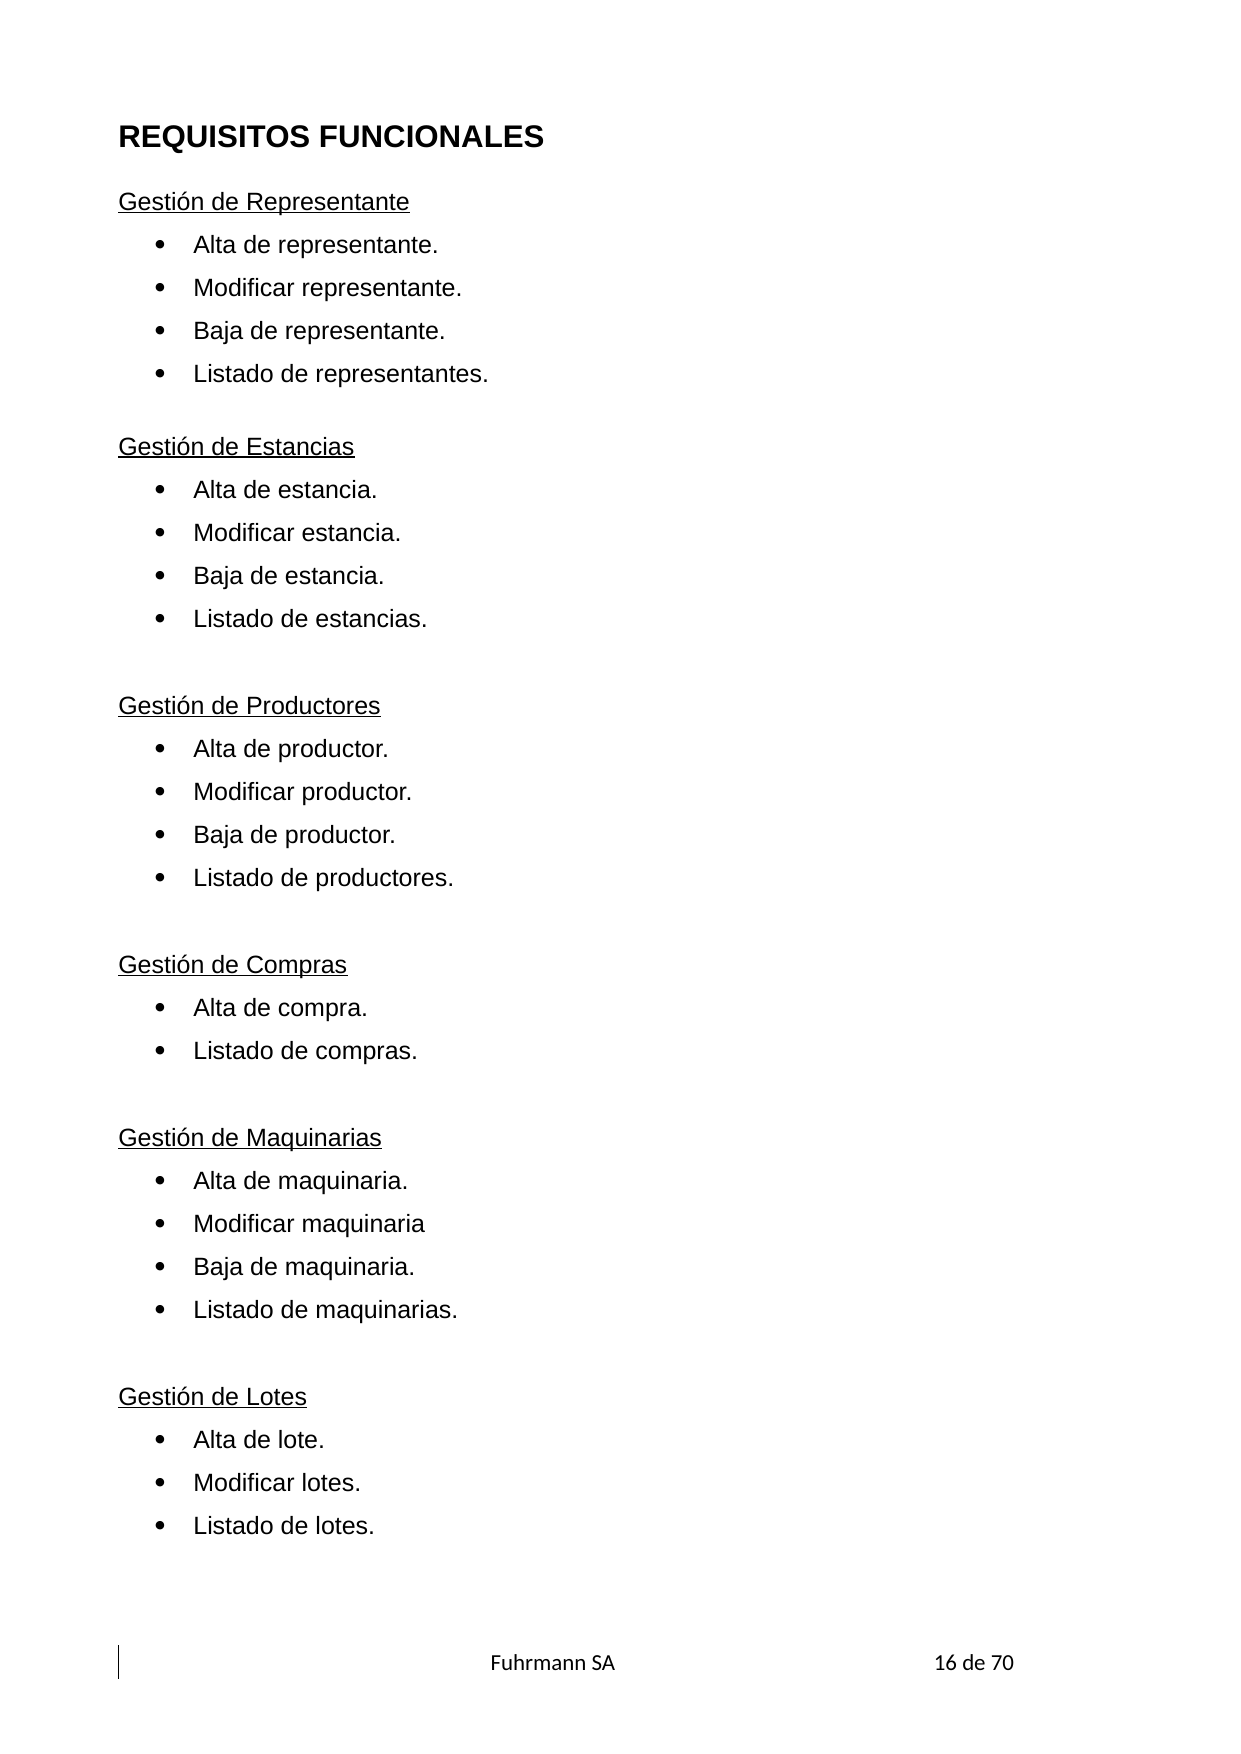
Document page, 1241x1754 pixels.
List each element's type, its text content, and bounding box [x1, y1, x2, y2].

list Listado de compras. [156, 1036, 1122, 1065]
list Modificar maquinaria [156, 1209, 1122, 1238]
text Gestión de Estancias [118, 431, 1122, 460]
list Alta de maquinaria. [156, 1166, 1122, 1194]
list Listado de lotes. [156, 1511, 1122, 1540]
text Gestión de Compras [118, 950, 1122, 978]
list Baja de estancia. [156, 561, 1122, 590]
list Alta de estancia. [156, 474, 1122, 503]
list Modificar estancia. [156, 518, 1122, 547]
list Listado de productores. [156, 863, 1122, 892]
list Listado de estancias. [156, 604, 1122, 633]
list Modificar representante. [156, 273, 1122, 302]
list Modificar productor. [156, 777, 1122, 806]
text Gestión de Lotes [118, 1382, 1122, 1410]
text Gestión de Representante [118, 187, 1122, 215]
list Modificar lotes. [156, 1468, 1122, 1497]
list Baja de maquinaria. [156, 1252, 1122, 1281]
list Alta de compra. [156, 993, 1122, 1022]
list Alta de productor. [156, 734, 1122, 763]
list Listado de maquinarias. [156, 1295, 1122, 1324]
list Listado de representantes. [156, 359, 1122, 388]
list Baja de representante. [156, 316, 1122, 345]
list Alta de representante. [156, 230, 1122, 259]
list Alta de lote. [156, 1425, 1122, 1454]
list Baja de productor. [156, 820, 1122, 849]
subtitle REQUISITOS FUNCIONALES [118, 118, 1122, 154]
text Gestión de Maquinarias [118, 1122, 1122, 1151]
text Gestión de Productores [118, 691, 1122, 719]
